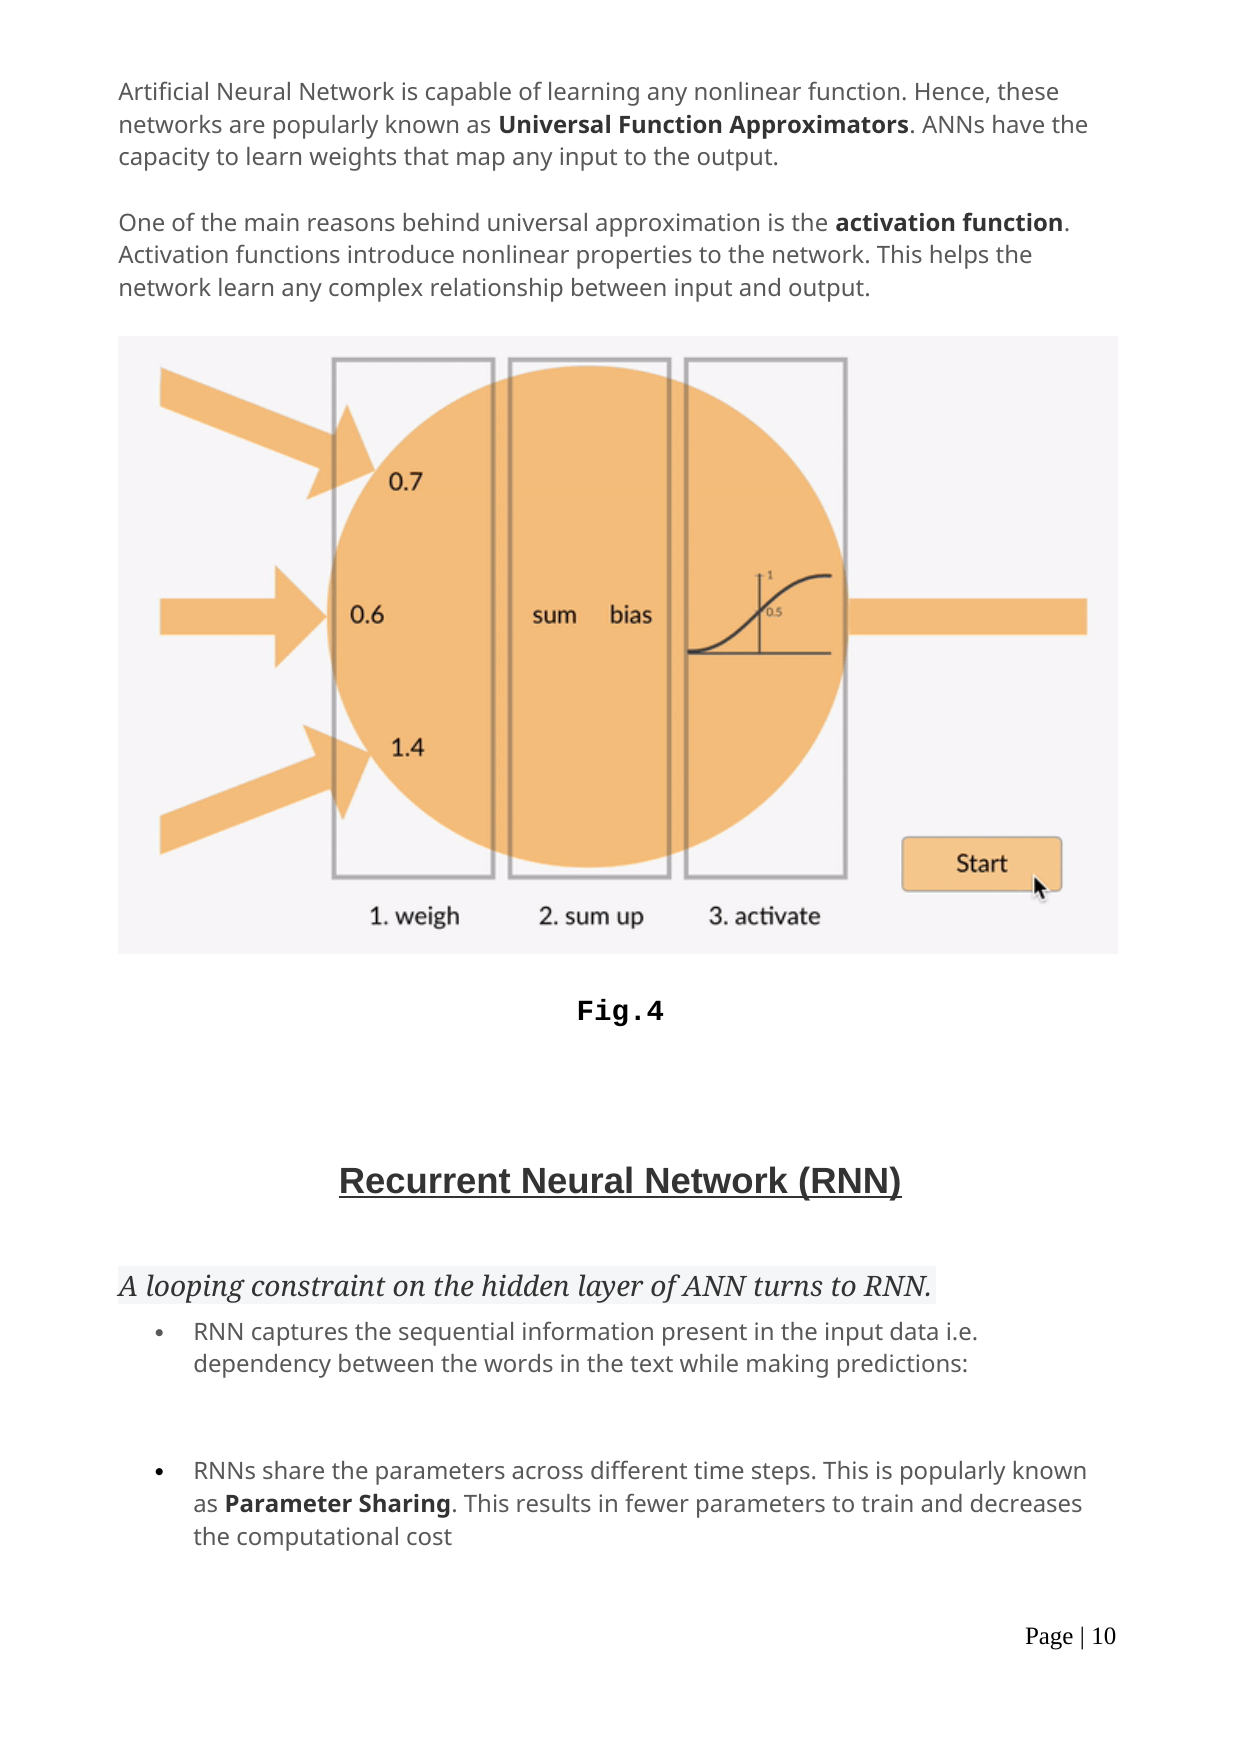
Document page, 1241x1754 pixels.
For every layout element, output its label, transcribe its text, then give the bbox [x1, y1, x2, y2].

text A looping constraint on the hidden layer of ANN turns to RNN. [118, 1266, 1122, 1304]
list RNN captures the sequential information present in the input data i.e. dependency between the words in the text while making predictions: [156, 1314, 1122, 1380]
text One of the main reasons behind universal approximation is the activation function. Activation functions introduce nonlinear properties to the network. This helps the network learn any complex relationship between input and output. [118, 206, 1122, 303]
list RNNs share the parameters across different time steps. This is popularly known as Parameter Sharing. This results in fewer parameters to train and decreases the computational cost [156, 1454, 1122, 1552]
subtitle Recurrent Neural Network (RNN) [118, 1159, 1122, 1202]
text Artificial Neural Network is capable of learning any nonlinear function. Hence, these networks are popularly known as Universal Function Approximators. ANNs have the capacity to learn weights that map any input to the output. [118, 75, 1122, 173]
text Fig.4 [118, 996, 1122, 1029]
